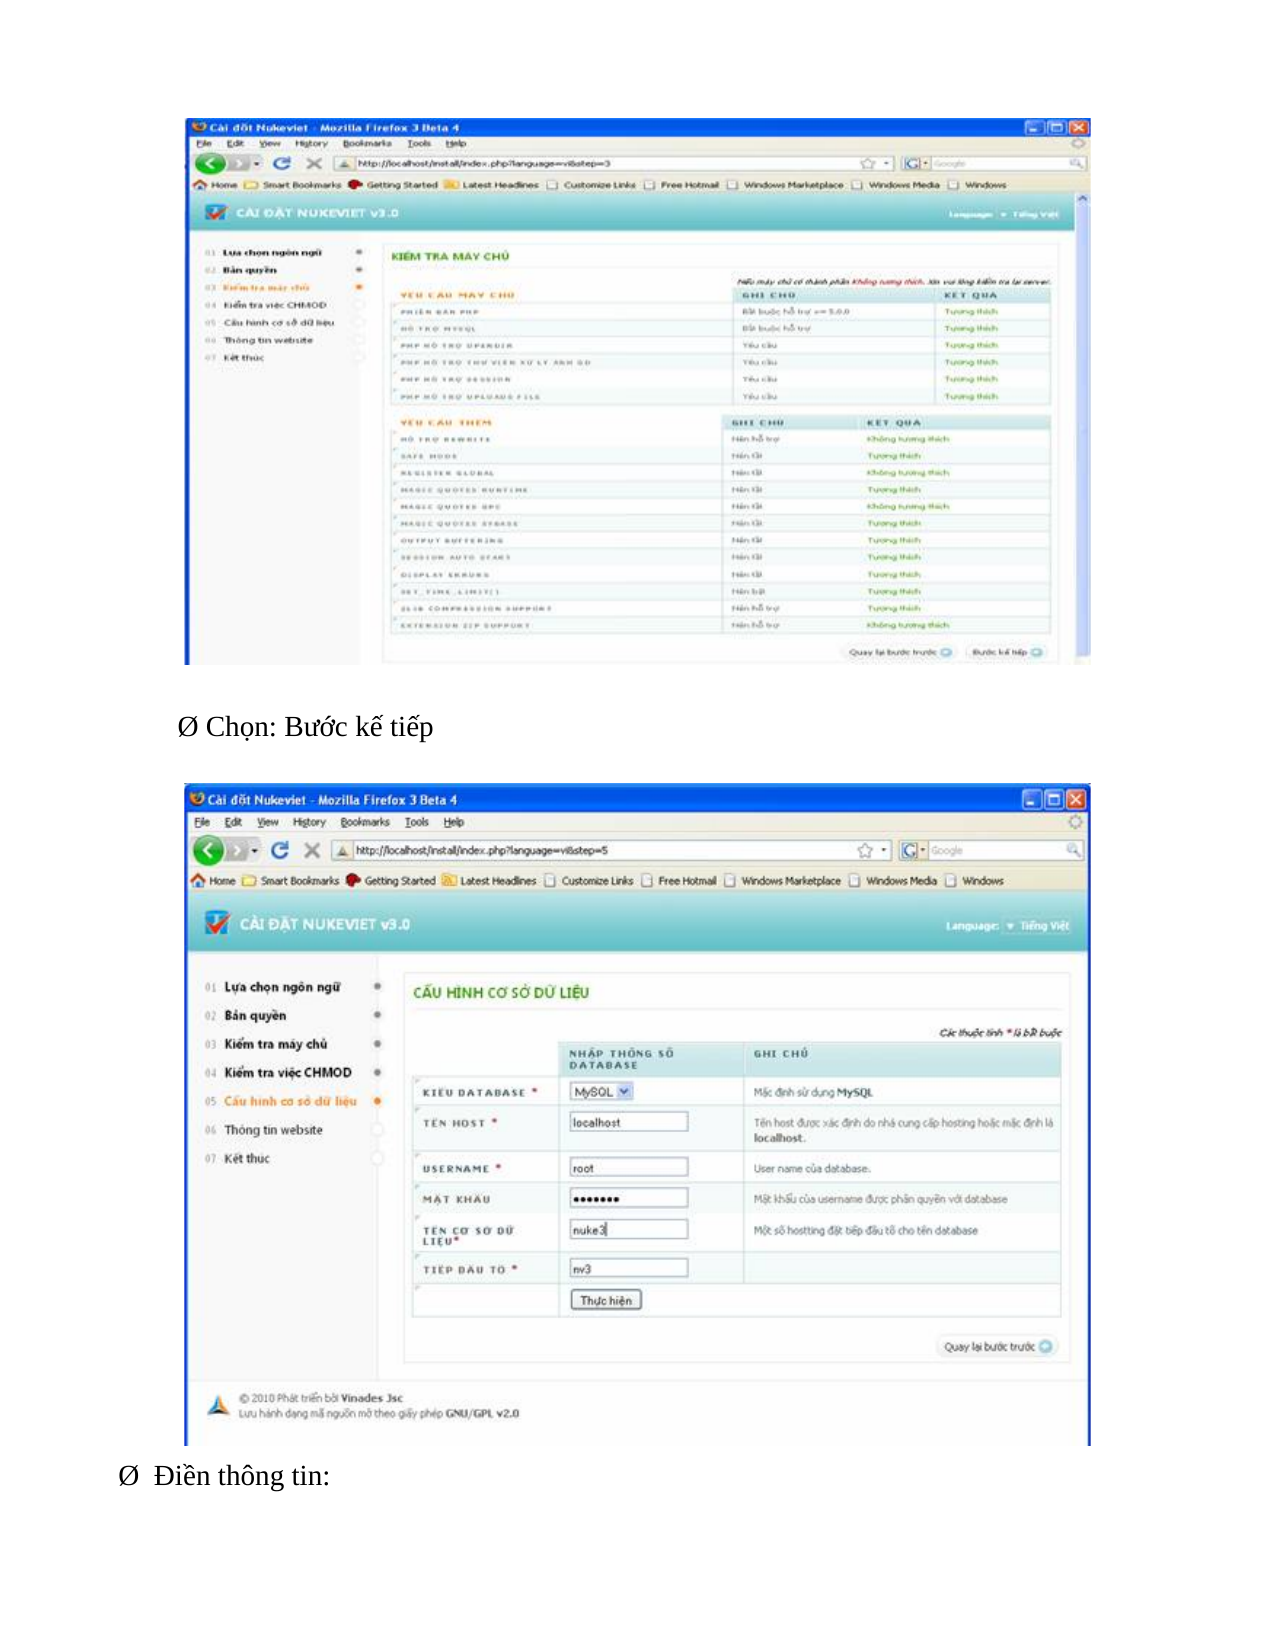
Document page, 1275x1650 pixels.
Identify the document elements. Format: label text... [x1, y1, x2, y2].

text Ø Điền thông tin: [118, 1458, 1157, 1492]
text Ø Chọn: Bước kế tiếp [118, 709, 1157, 742]
